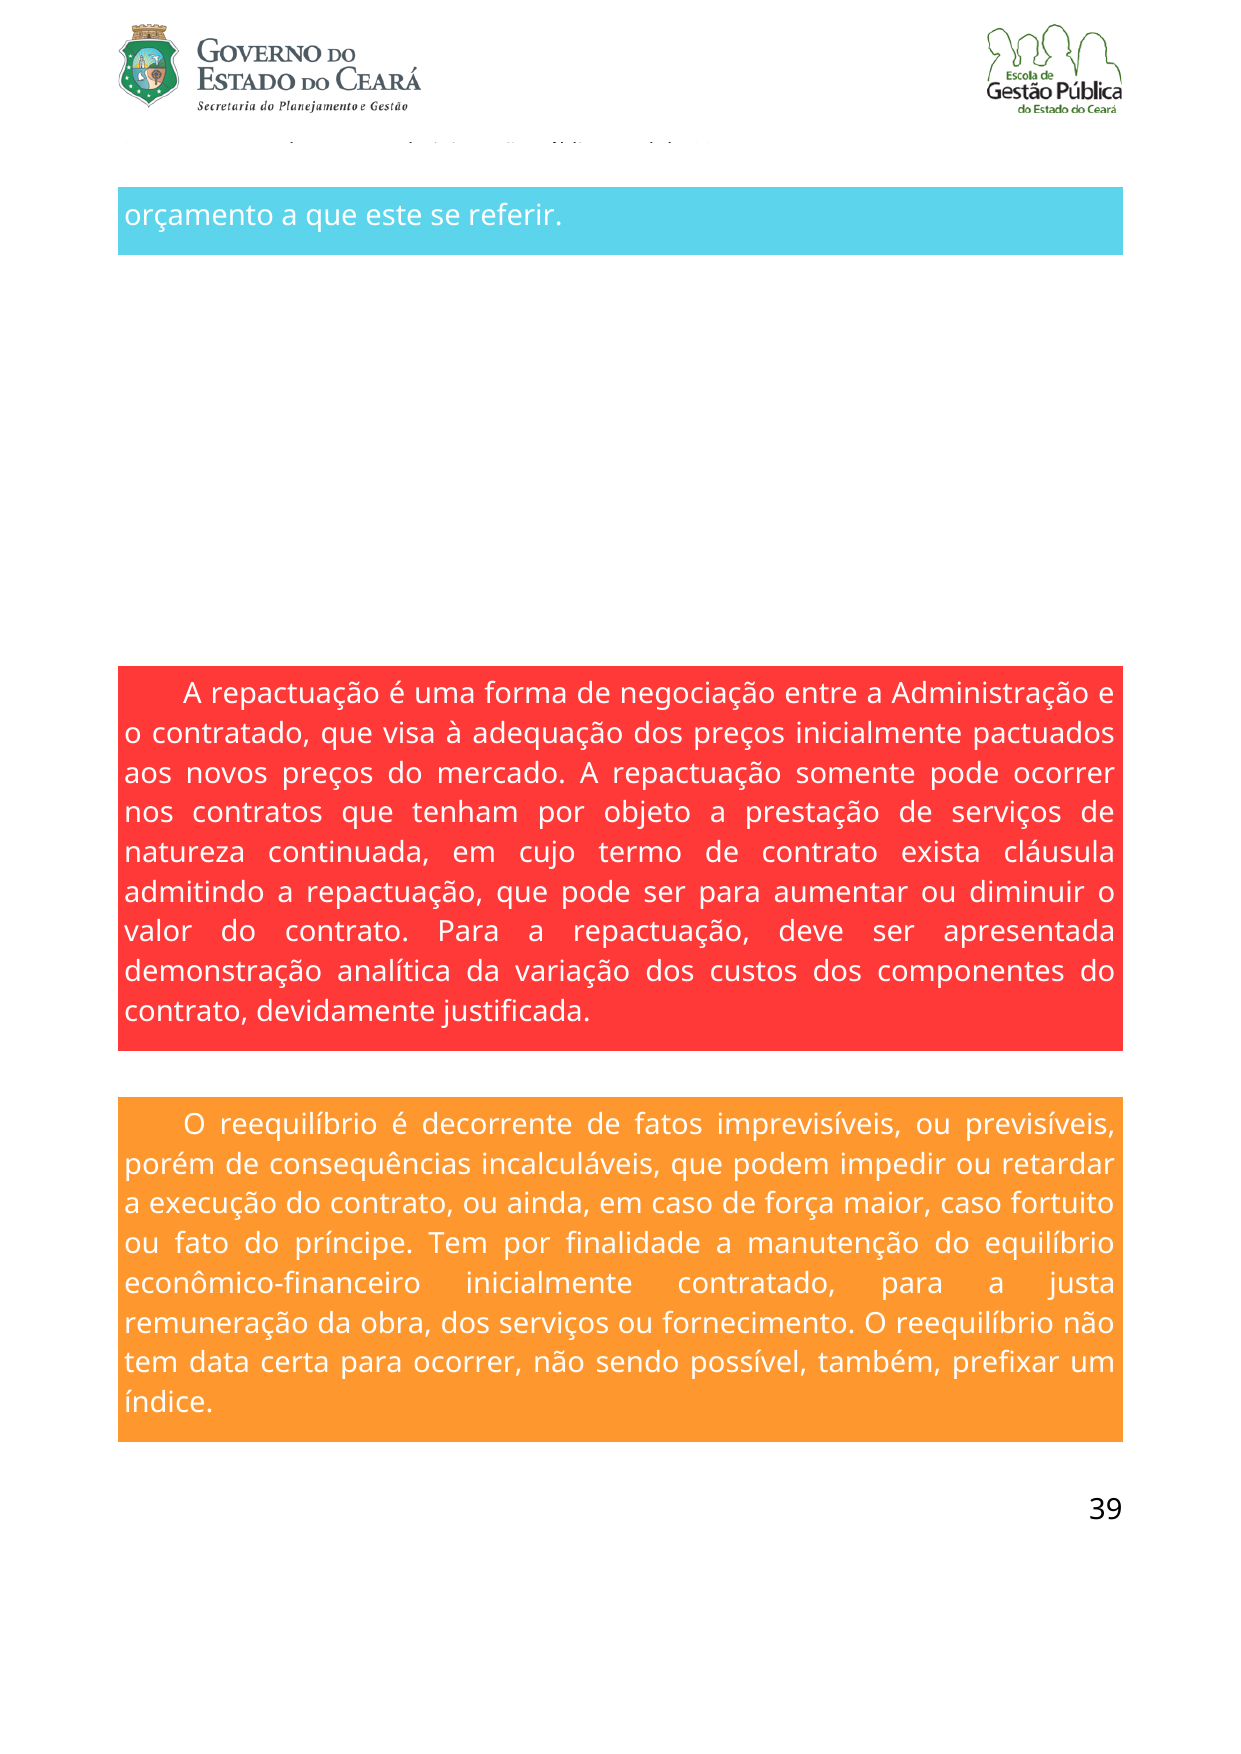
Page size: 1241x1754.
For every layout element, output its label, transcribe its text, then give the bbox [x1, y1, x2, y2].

table_header orçamento a que este se referir. [119, 188, 1122, 254]
table_header O reequilíbrio é decorrente de fatos imprevisíveis, ou previsíveis, porém de consequências incalculáveis, que podem impedir ou retardar a execução do contrato, ou ainda, em caso de força maior, caso fortuito ou fato do príncipe. Tem por finalidade a manutenção do equilíbrio econômico-financeiro inicialmente contratado, para a justa remuneração da obra, dos serviços ou fornecimento. O reequilíbrio não tem data certa para ocorrer, não sendo possível, também, prefixar um índice. [119, 1098, 1122, 1441]
picture [118, 24, 1122, 113]
table_header A repactuação é uma forma de negociação entre a Administração e o contratado, que visa à adequação dos preços inicialmente pactuados aos novos preços do mercado. A repactuação somente pode ocorrer nos contratos que tenham por objeto a prestação de serviços de natureza continuada, em cujo termo de contrato exista cláusula admitindo a repactuação, que pode ser para aumentar ou diminuir o valor do contrato. Para a repactuação, deve ser apresentada demonstração analítica da variação dos custos dos componentes do contrato, devidamente justificada. [119, 667, 1122, 1050]
